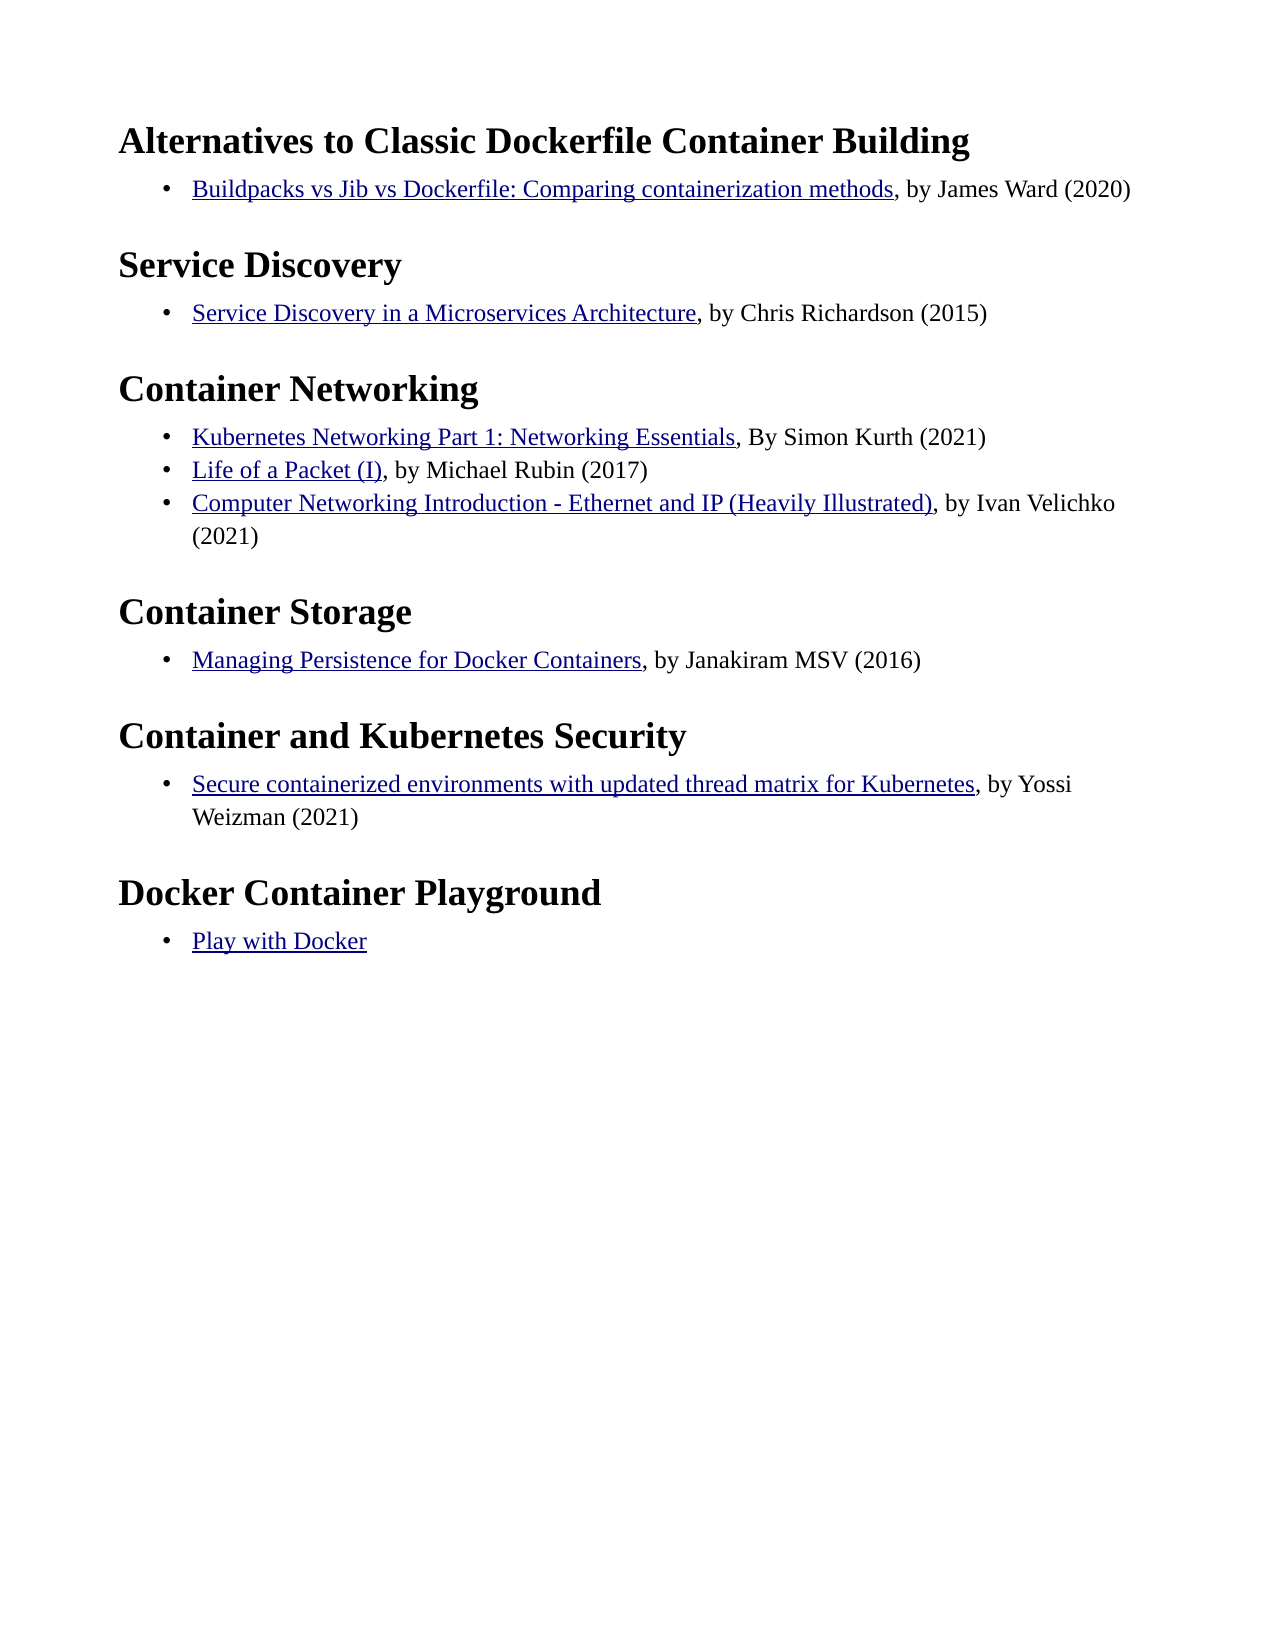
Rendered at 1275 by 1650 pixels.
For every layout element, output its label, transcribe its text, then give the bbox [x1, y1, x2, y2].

subtitle Service Discovery [118, 242, 1157, 285]
subtitle Container Storage [118, 589, 1157, 632]
subtitle Container Networking [118, 366, 1157, 409]
list Play with Docker [162, 926, 1157, 955]
list Life of a Packet (I), by Michael Rubin (2017) [162, 455, 1157, 484]
subtitle Container and Kubernetes Security [118, 713, 1157, 757]
subtitle Docker Container Playground [118, 871, 1157, 914]
list Kubernetes Networking Part 1: Networking Essentials, By Simon Kurth (2021) [162, 422, 1157, 451]
list Service Discovery in a Microservices Architecture, by Chris Richardson (2015) [162, 298, 1157, 327]
list Computer Networking Introduction - Ethernet and IP (Heavily Illustrated), by Ivan Velichko (2021) [162, 488, 1157, 550]
list Managing Persistence for Docker Containers, by Janakiram MSV (2016) [162, 645, 1157, 674]
list Buildpacks vs Jib vs Dockerfile: Comparing containerization methods, by James Ward (2020) [162, 174, 1157, 202]
list Secure containerized environments with updated thread matrix for Kubernetes, by Yossi Weizman (2021) [162, 769, 1157, 831]
subtitle Alternatives to Classic Dockerfile Container Building [118, 118, 1157, 161]
